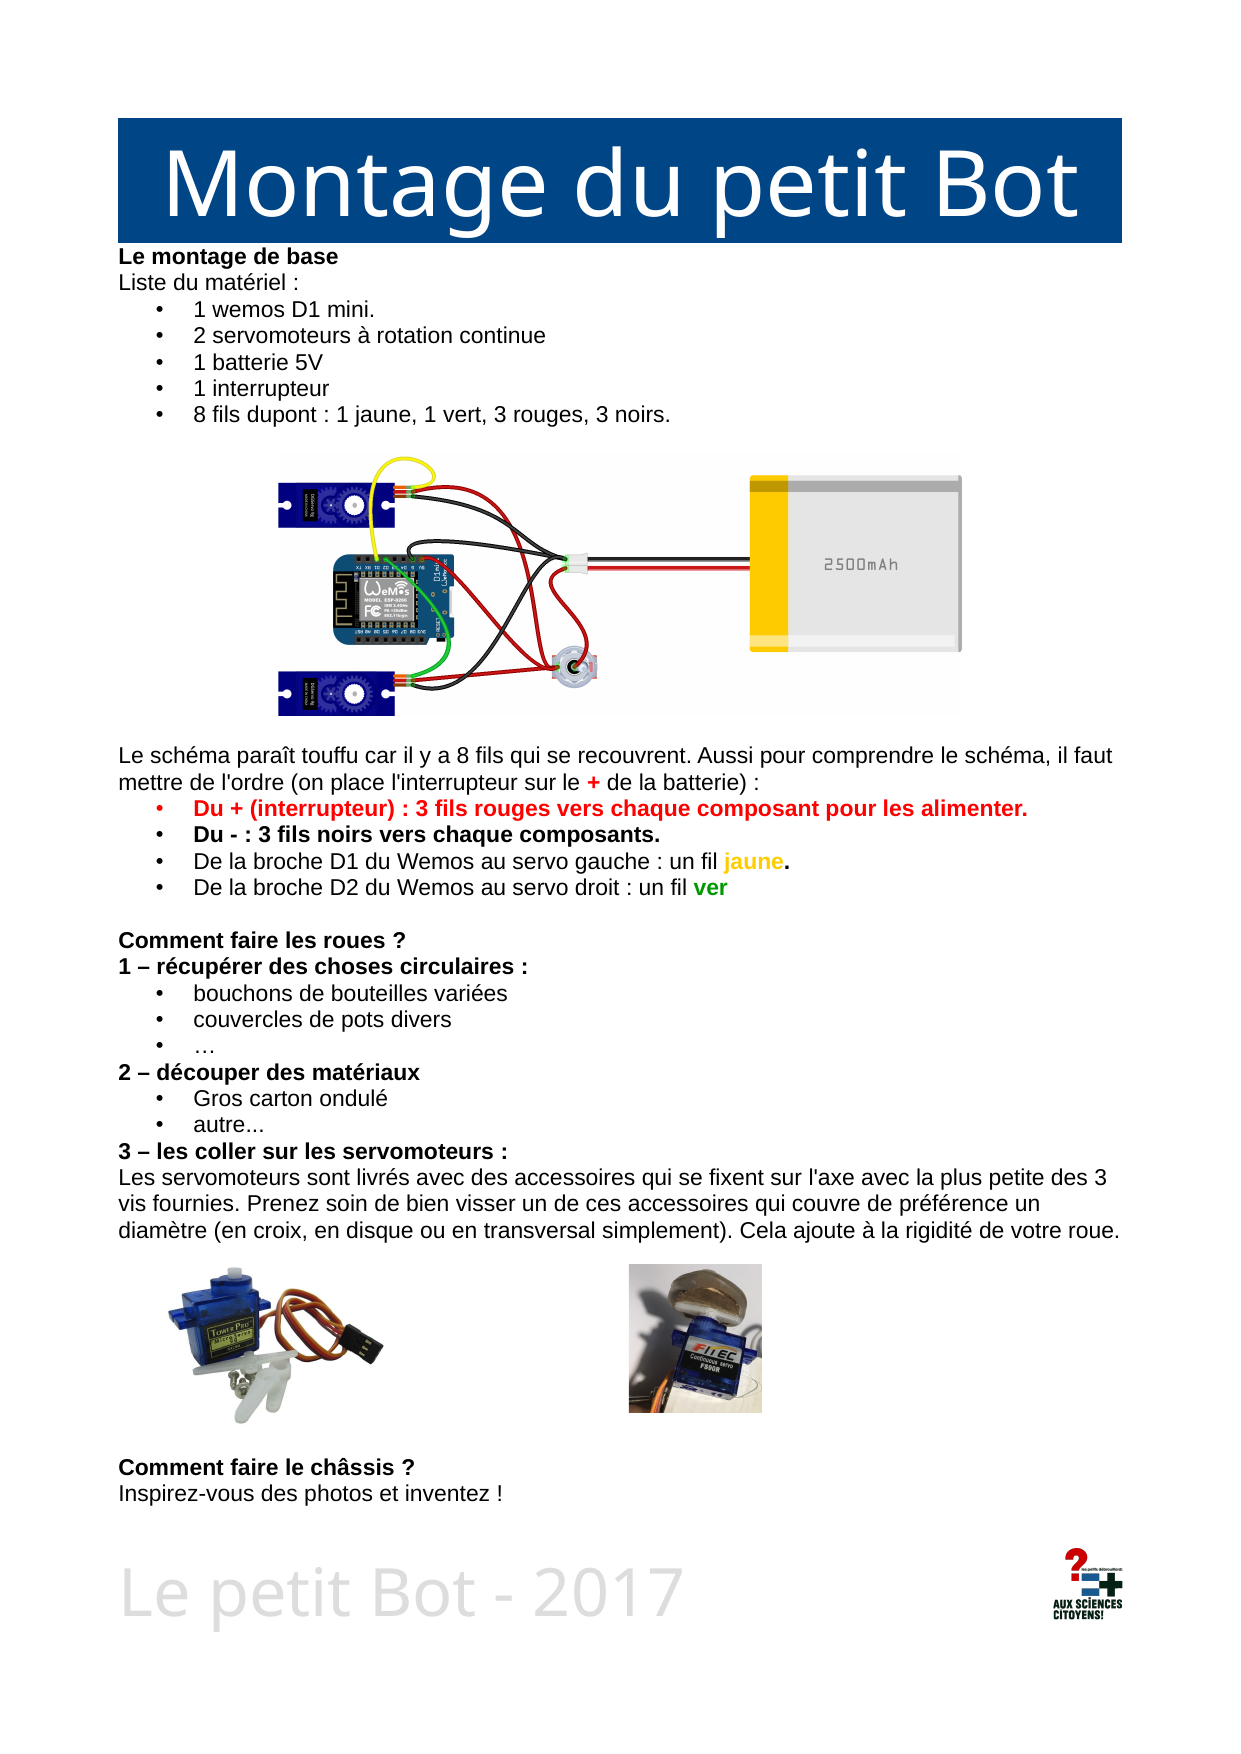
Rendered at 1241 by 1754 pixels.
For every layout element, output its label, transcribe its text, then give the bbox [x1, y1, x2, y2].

text Les servomoteurs sont livrés avec des accessoires qui se fixent sur l'axe avec la plus petite des 3 vis fournies. Prenez soin de bien visser un de ces accessoires qui couvre de préférence un diamètre (en croix, en disque ou en transversal simplement). Cela ajoute à la rigidité de votre roue. [118, 1164, 1122, 1243]
list bouchons de bouteilles variées [156, 979, 1122, 1006]
text 2 – découper des matériaux [118, 1059, 1122, 1085]
text Le schéma paraît touffu car il y a 8 fils qui se recouvrent. Aussi pour comprendre le schéma, il faut mettre de l'ordre (on place l'interrupteur sur le + de la batterie) : [118, 742, 1122, 795]
list … [156, 1032, 1122, 1059]
list De la broche D1 du Wemos au servo gauche : un fil jaune. [156, 848, 1122, 874]
text Montage du petit Bot [118, 118, 1122, 243]
text 1 – récupérer des choses circulaires : [118, 953, 1122, 979]
list Du + (interrupteur) : 3 fils rouges vers chaque composant pour les alimenter. [156, 795, 1122, 821]
list 2 servomoteurs à rotation continue [156, 322, 1122, 348]
list 1 interrupteur [156, 375, 1122, 401]
list De la broche D2 du Wemos au servo droit : un fil ver [156, 874, 1122, 901]
list 1 wemos D1 mini. [156, 296, 1122, 322]
picture [1053, 1548, 1123, 1620]
text Inspirez-vous des photos et inventez ! [118, 1480, 1122, 1507]
list Du - : 3 fils noirs vers chaque composants. [156, 821, 1122, 848]
picture [278, 453, 963, 716]
list Gros carton ondulé [156, 1085, 1122, 1111]
list 8 fils dupont : 1 jaune, 1 vert, 3 rouges, 3 noirs. [156, 401, 1122, 427]
list 1 batterie 5V [156, 348, 1122, 375]
text Comment faire le châssis ? [118, 1454, 1122, 1480]
list autre... [156, 1111, 1122, 1138]
text 3 – les coller sur les servomoteurs : [118, 1138, 1122, 1164]
picture [166, 1265, 387, 1427]
text Le montage de base [118, 243, 1122, 269]
text Comment faire les roues ? [118, 927, 1122, 953]
text Liste du matériel : [118, 269, 1122, 296]
list couvercles de pots divers [156, 1006, 1122, 1032]
picture [628, 1264, 762, 1413]
